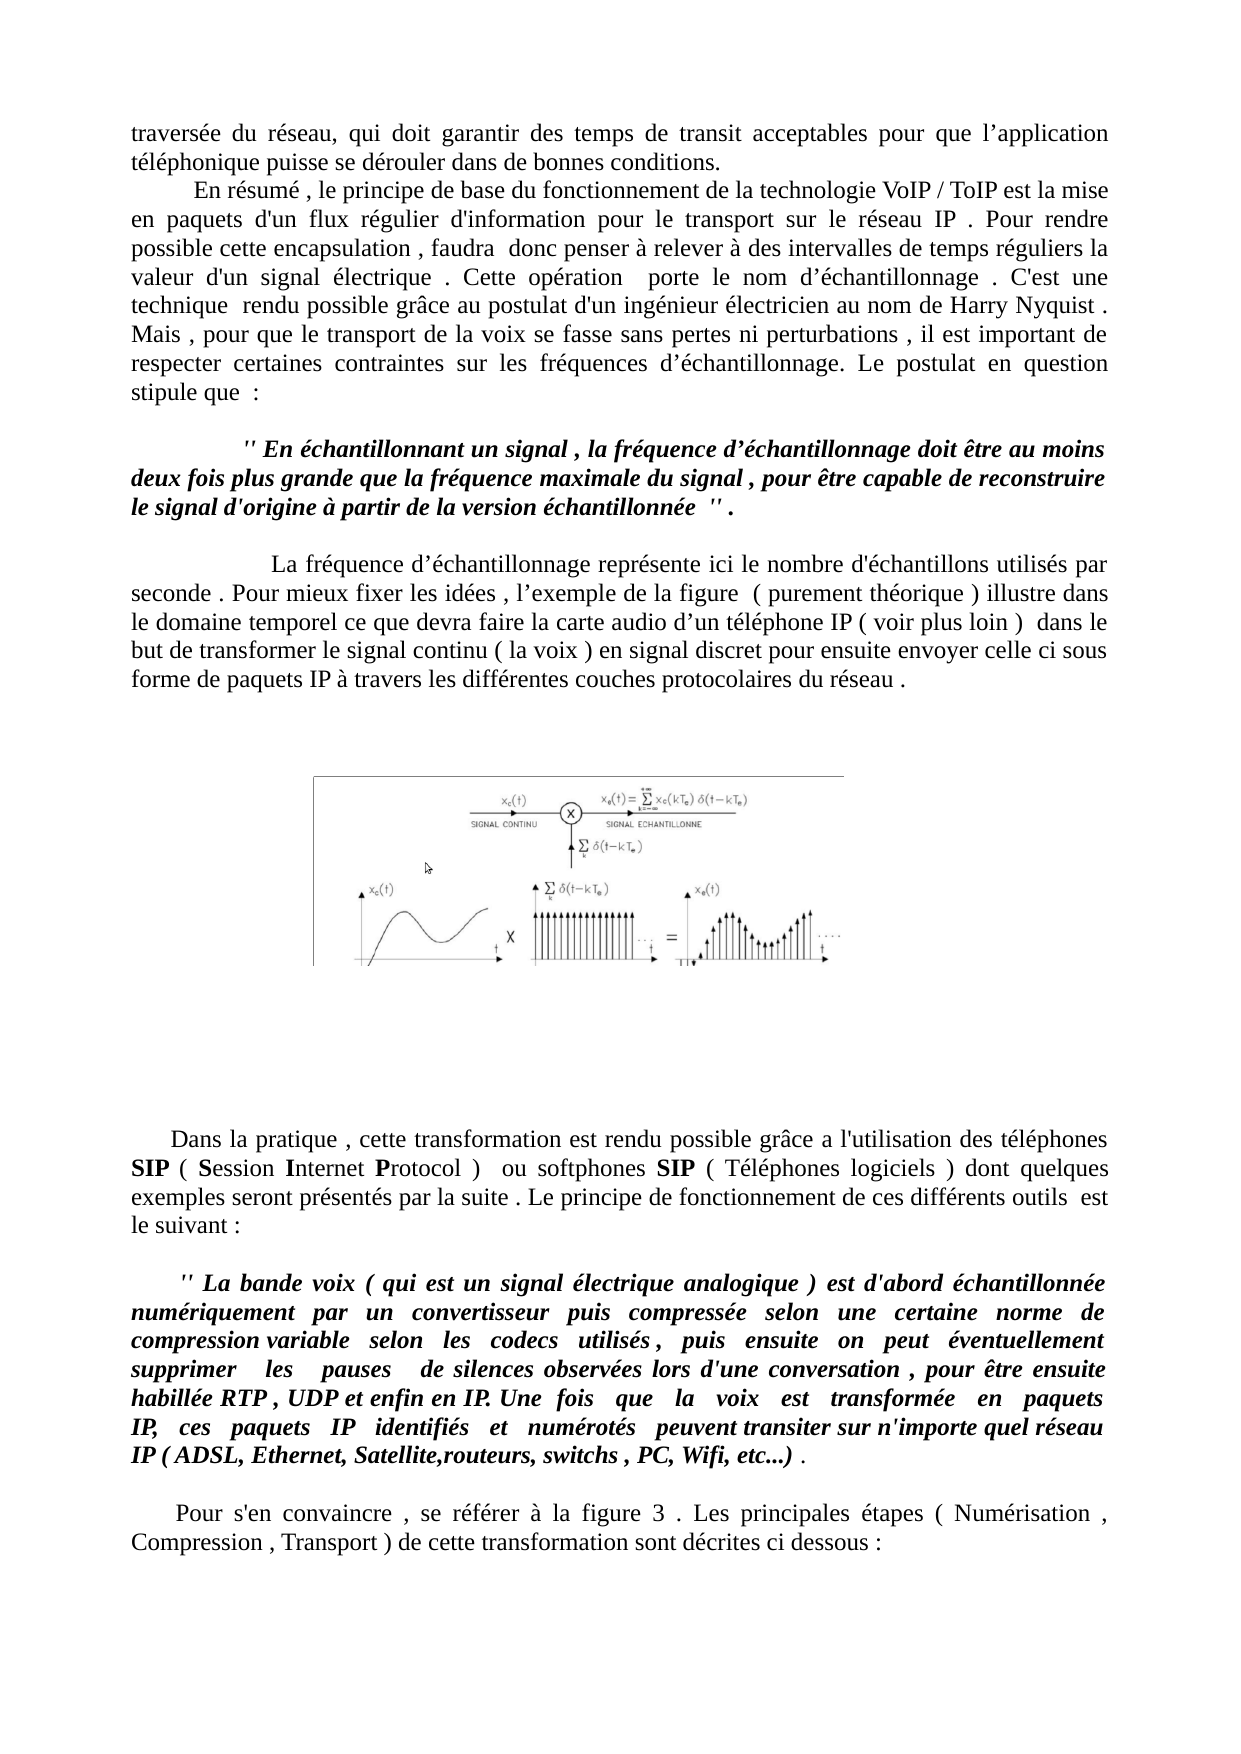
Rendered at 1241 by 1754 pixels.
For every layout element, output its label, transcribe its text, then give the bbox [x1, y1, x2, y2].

text La fréquence d’échantillonnage représente ici le nombre d'échantillons utilisés par seconde . Pour mieux fixer les idées , l’exemple de la figure ( purement théorique ) illustre dans le domaine temporel ce que devra faire la carte audio d’un téléphone IP ( voir plus loin ) dans le but de transformer le signal continu ( la voix ) en signal discret pour ensuite envoyer celle ci sous forme de paquets IP à travers les différentes couches protocolaires du réseau . [131, 549, 1109, 693]
text Pour s'en convaincre , se référer à la figure 3 . Les principales étapes ( Numérisation , Compression , Transport ) de cette transformation sont décrites ci dessous : [131, 1498, 1109, 1556]
text '' La bande voix ( qui est un signal électrique analogique ) est d'abord échantillonnée numériquement par un convertisseur puis compressée selon une certaine norme de compression variable selon les codecs utilisés , puis ensuite on peut éventuellement supprimer les pauses de silences observées lors d'une conversation , pour être ensuite habillée RTP , UDP et enfin en IP. Une fois que la voix est transformée en paquets IP, ces paquets IP identifiés et numérotés peuvent transiter sur n'importe quel réseau IP ( ADSL, Ethernet, Satellite,routeurs, switchs , PC, Wifi, etc...) . [131, 1268, 1109, 1469]
text En résumé , le principe de base du fonctionnement de la technologie VoIP / ToIP est la mise en paquets d'un flux régulier d'information pour le transport sur le réseau IP . Pour rendre possible cette encapsulation , faudra donc penser à relever à des intervalles de temps réguliers la valeur d'un signal électrique . Cette opération porte le nom d’échantillonnage . C'est une technique rendu possible grâce au postulat d'un ingénieur électricien au nom de Harry Nyquist . Mais , pour que le transport de la voix se fasse sans pertes ni perturbations , il est important de respecter certaines contraintes sur les fréquences d’échantillonnage. Le postulat en question stipule que : [131, 176, 1109, 406]
text Dans la pratique , cette transformation est rendu possible grâce a l'utilisation des téléphones SIP ( Session Internet Protocol ) ou softphones SIP ( Téléphones logiciels ) dont quelques exemples seront présentés par la suite . Le principe de fonctionnement de ces différents outils est le suivant : [131, 1124, 1109, 1239]
text '' En échantillonnant un signal , la fréquence d’échantillonnage doit être au moins deux fois plus grande que la fréquence maximale du signal , pour être capable de reconstruire le signal d'origine à partir de la version échantillonnée '' . [131, 434, 1109, 521]
picture [433, 773, 844, 966]
text traversée du réseau, qui doit garantir des temps de transit acceptables pour que l’application téléphonique puisse se dérouler dans de bonnes conditions. [131, 118, 1109, 176]
